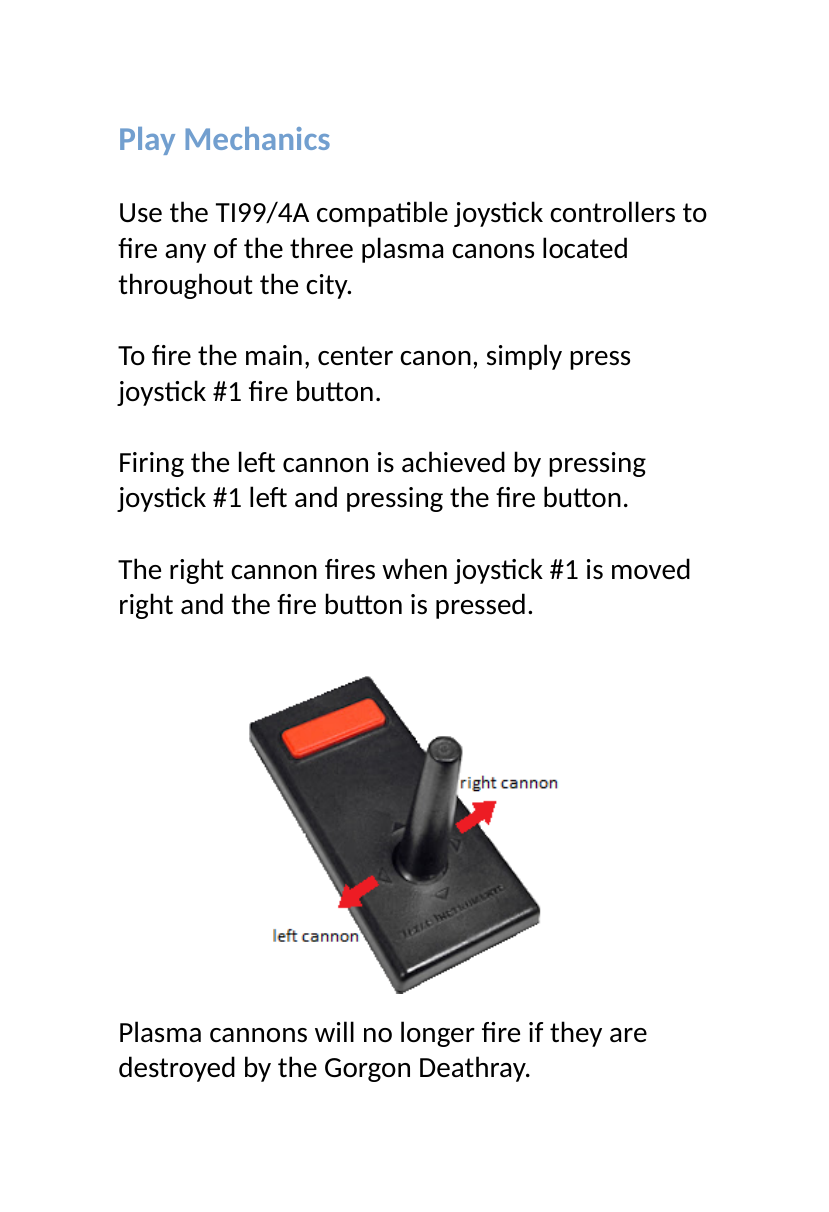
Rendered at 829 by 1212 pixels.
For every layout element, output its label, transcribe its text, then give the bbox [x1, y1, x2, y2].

text The right cannon fires when joystick #1 is moved right and the fire button is pressed. [118, 551, 710, 622]
text Play Mechanics [118, 118, 710, 159]
picture [248, 676, 559, 994]
text Plasma cannons will no longer fire if they are destroyed by the Gorgon Deathray. [118, 1014, 710, 1085]
text Use the TI99/4A compatible joystick controllers to fire any of the three plasma canons located throughout the city. [118, 194, 710, 301]
text Firing the left cannon is achieved by pressing joystick #1 left and pressing the fire button. [118, 444, 710, 515]
text To fire the main, center canon, simply press joystick #1 fire button. [118, 337, 710, 408]
